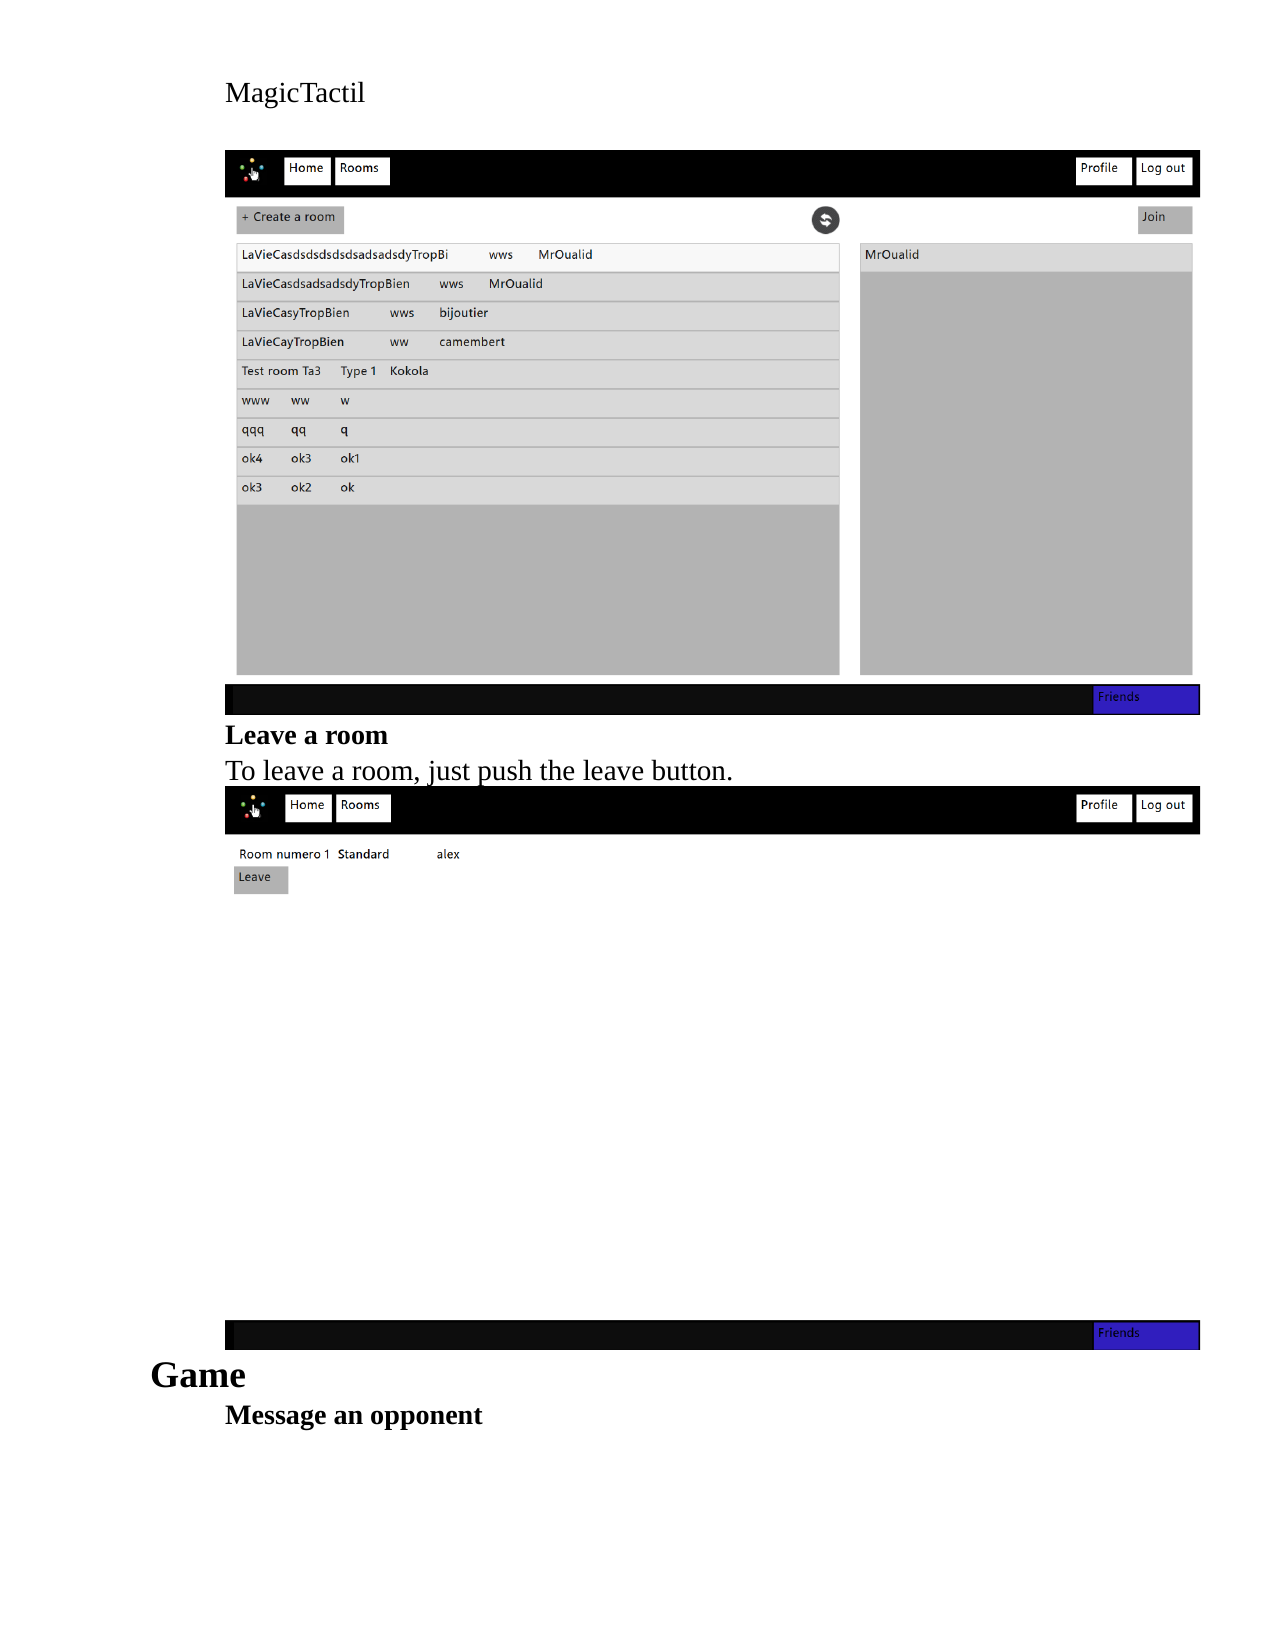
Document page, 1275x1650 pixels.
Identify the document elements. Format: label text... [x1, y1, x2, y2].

subtitle Game [150, 1352, 1125, 1396]
subtitle Message an opponent [150, 1398, 1125, 1431]
subtitle Leave a room [150, 718, 1125, 750]
text To leave a room, just push the leave button. [225, 753, 1125, 786]
picture [225, 150, 1200, 715]
picture [225, 786, 1200, 1350]
